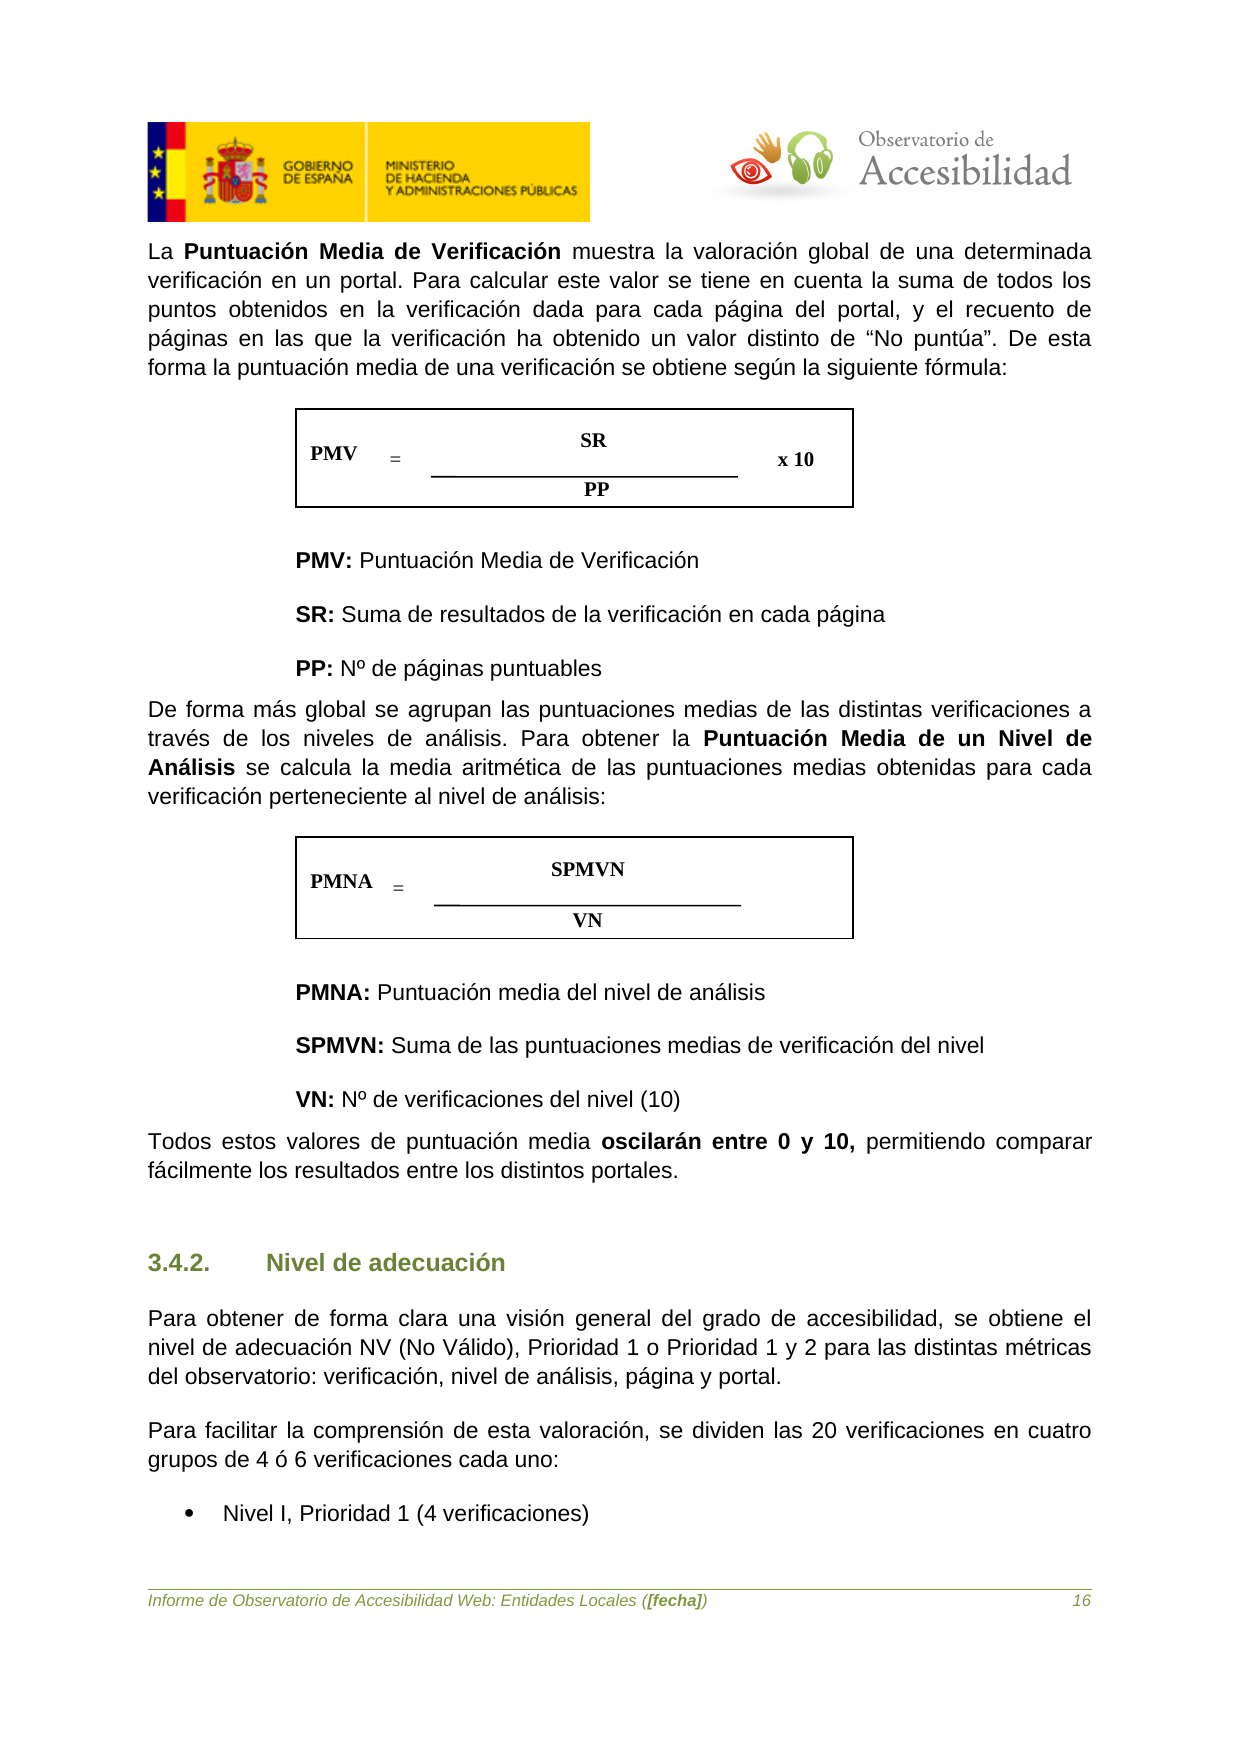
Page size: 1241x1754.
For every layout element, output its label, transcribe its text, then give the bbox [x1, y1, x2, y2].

text VN: Nº de verificaciones del nivel (10) [295, 1086, 1092, 1113]
text La Puntuación Media de Verificación muestra la valoración global de una determinada verificación en un portal. Para calcular este valor se tiene en cuenta la suma de todos los puntos obtenidos en la verificación dada para cada página del portal, y el recuento de páginas en las que la verificación ha obtenido un valor distinto de “No puntúa”. De esta forma la puntuación media de una verificación se obtiene según la siguiente fórmula: [148, 238, 1092, 380]
subtitle Nivel de adecuación [148, 1248, 1092, 1277]
text PP: Nº de páginas puntuables [295, 654, 1092, 681]
text PMV: Puntuación Media de Verificación [295, 547, 1092, 573]
picture [147, 122, 591, 222]
text PMNA: Puntuación media del nivel de análisis [295, 978, 1092, 1005]
text Para facilitar la comprensión de esta valoración, se dividen las 20 verificaciones en cuatro grupos de 4 ó 6 verificaciones cada uno: [148, 1417, 1092, 1472]
text Todos estos valores de puntuación media oscilarán entre 0 y 10, permitiendo comparar fácilmente los resultados entre los distintos portales. [148, 1128, 1092, 1183]
text SR: Suma de resultados de la verificación en cada página [295, 601, 1092, 627]
list Nivel I, Prioridad 1 (4 verificaciones) [185, 1499, 1092, 1526]
text Para obtener de forma clara una visión general del grado de accesibilidad, se obtiene el nivel de adecuación NV (No Válido), Prioridad 1 o Prioridad 1 y 2 para las distintas métricas del observatorio: verificación, nivel de análisis, página y portal. [148, 1305, 1092, 1389]
text SPMVN: Suma de las puntuaciones medias de verificación del nivel [295, 1032, 1092, 1059]
text De forma más global se agrupan las puntuaciones medias de las distintas verificaciones a través de los niveles de análisis. Para obtener la Puntuación Media de un Nivel de Análisis se calcula la media aritmética de las puntuaciones medias obtenidas para cada verificación perteneciente al nivel de análisis: [148, 696, 1092, 809]
picture [710, 122, 1086, 205]
